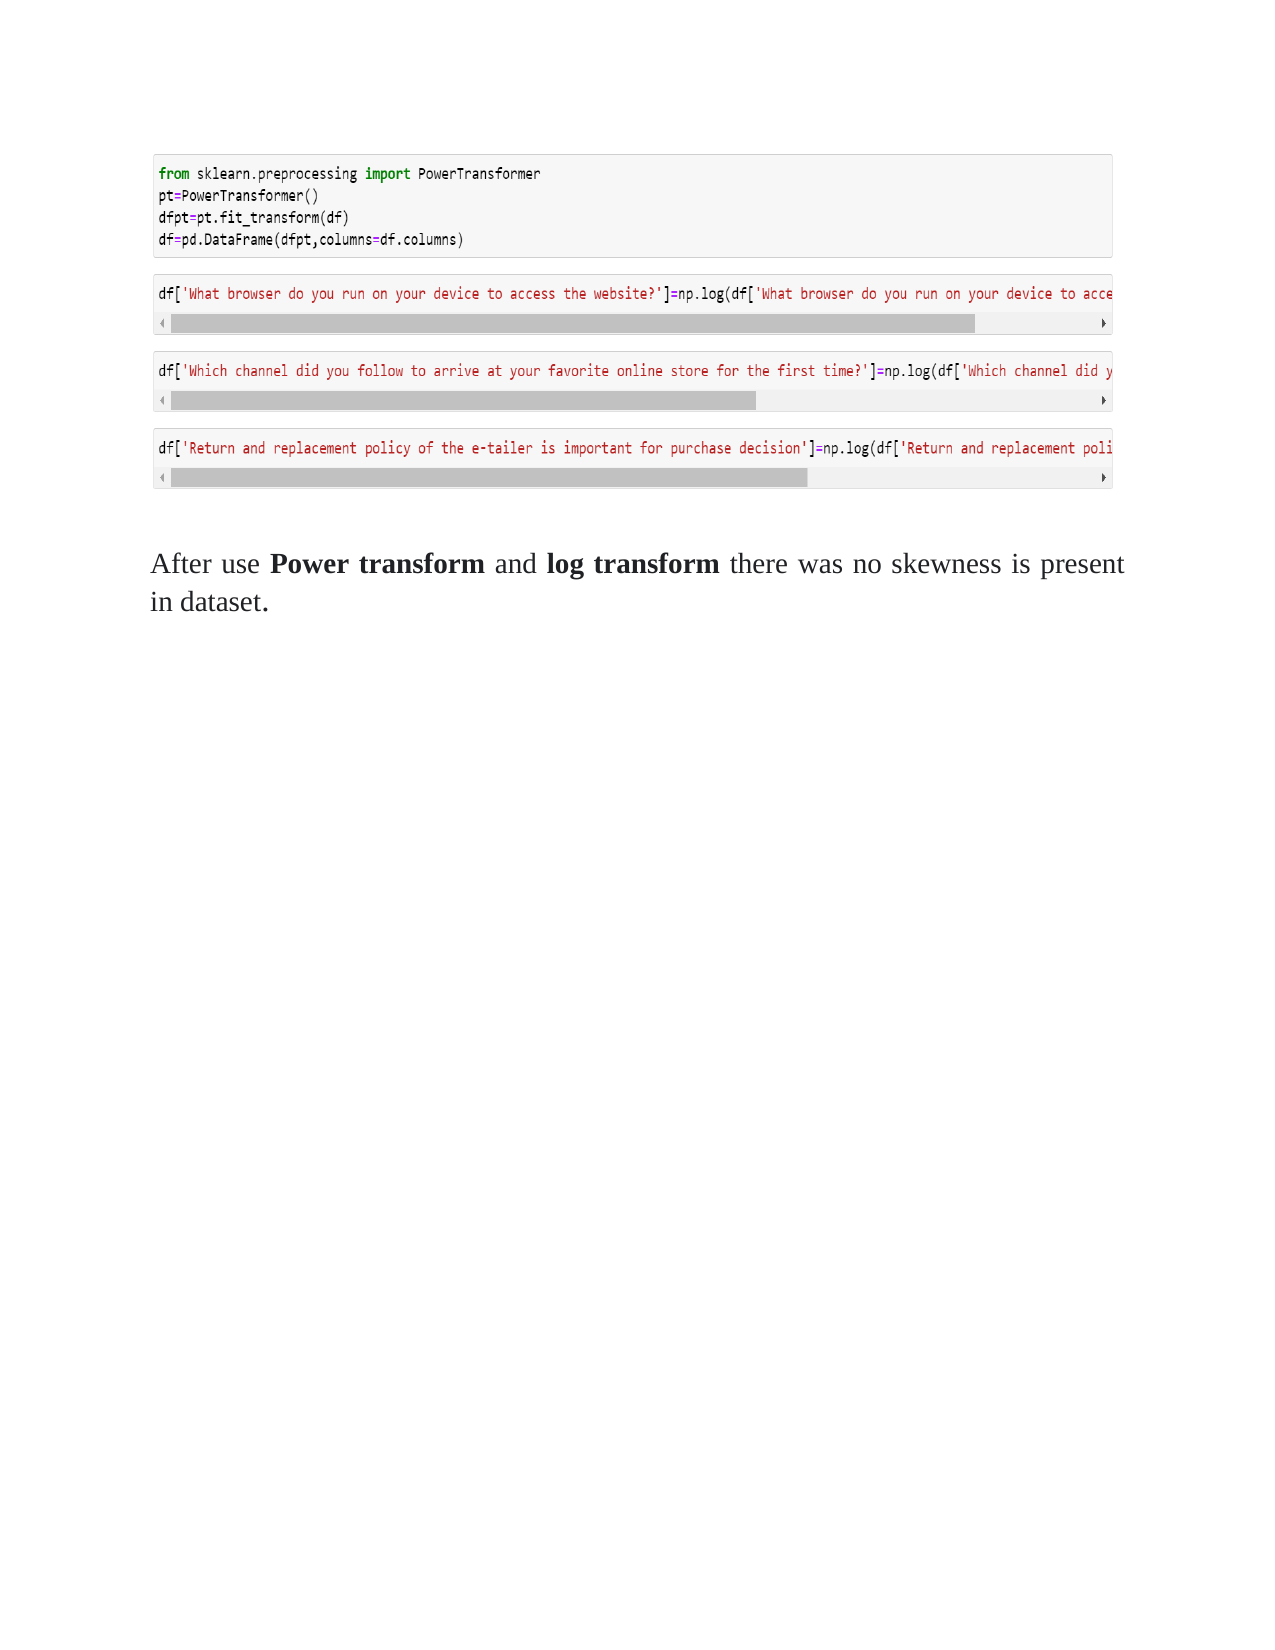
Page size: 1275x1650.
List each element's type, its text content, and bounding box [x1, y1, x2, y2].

text After use Power transform and log transform there was no skewness is present in dataset. [150, 546, 1125, 618]
